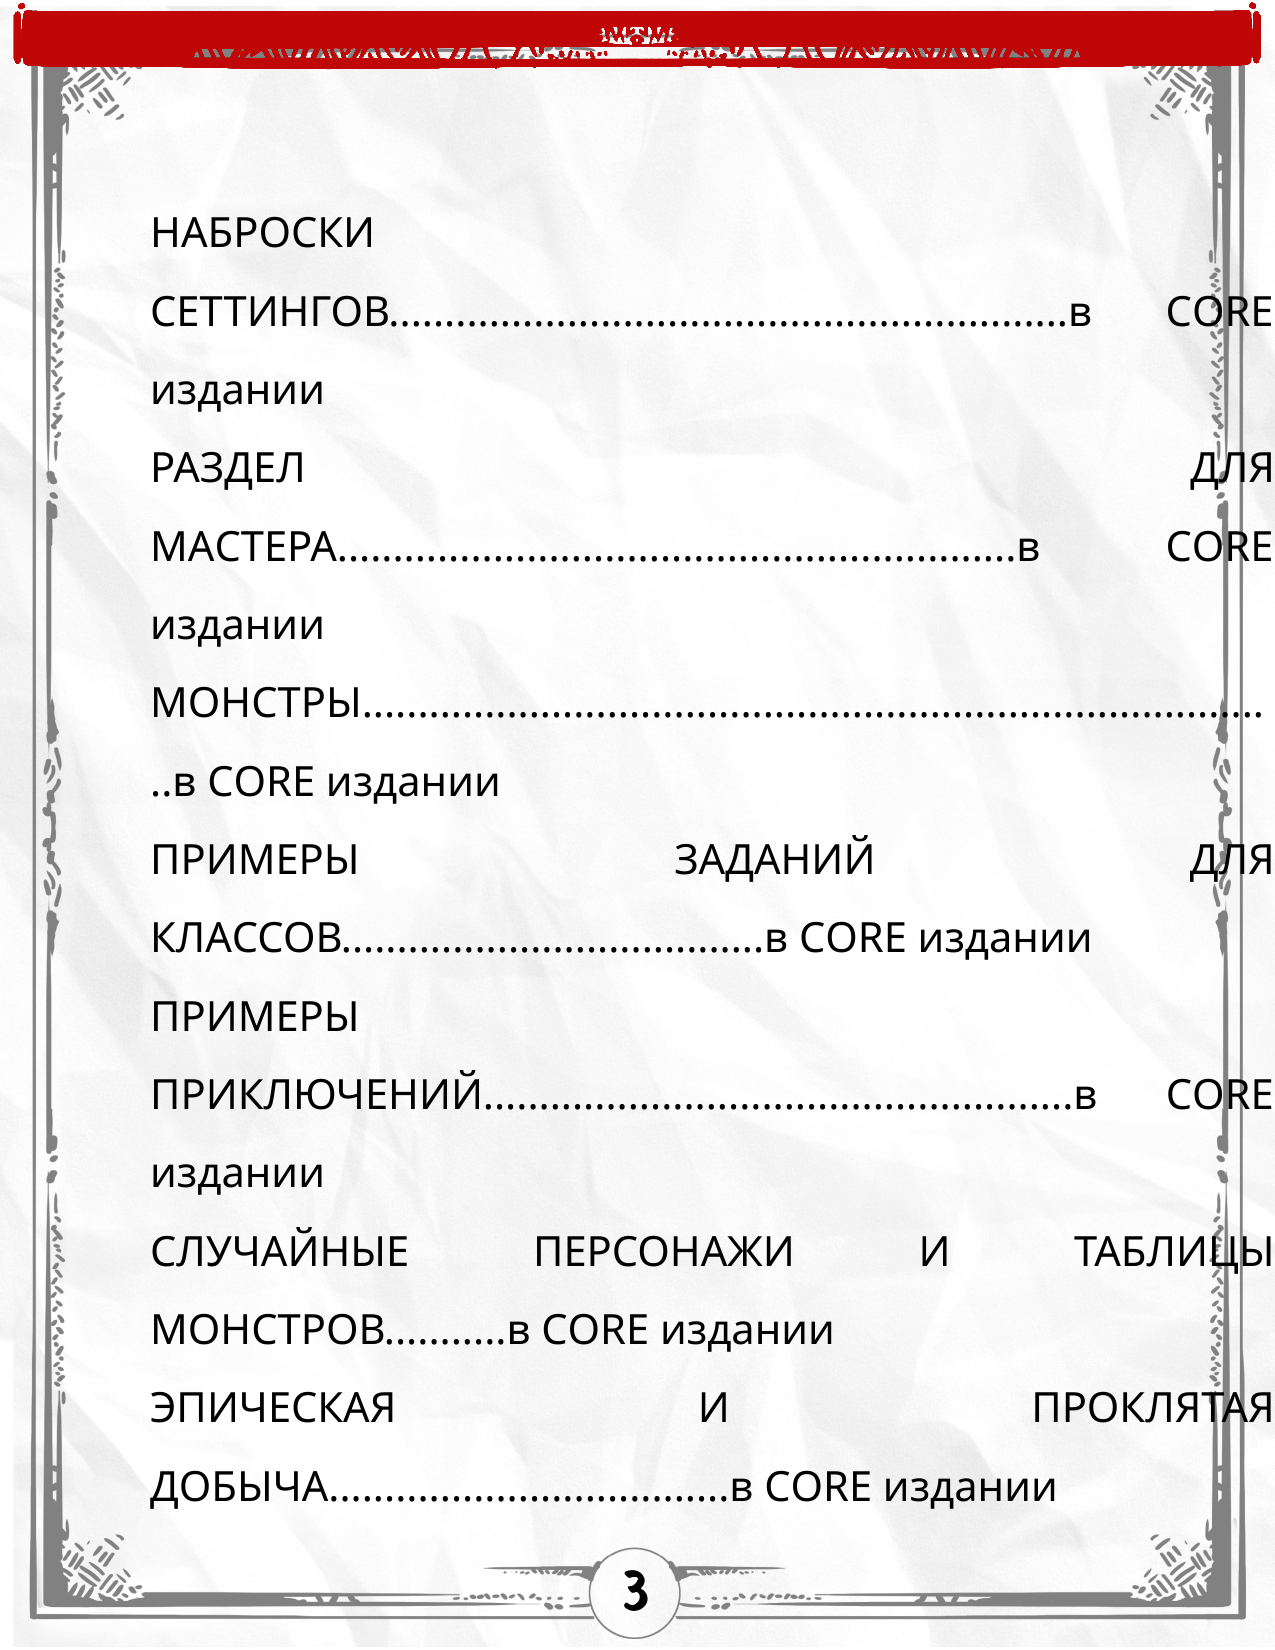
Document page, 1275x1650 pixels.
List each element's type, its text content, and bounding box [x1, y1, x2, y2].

text НАБРОСКИ СЕТТИНГОВ.............................................................в CОRE издании [150, 203, 1275, 416]
text ЭПИЧЕСКАЯ И ПРОКЛЯТАЯ ДОБЫЧА....................................в CОRE издании [150, 1378, 1275, 1513]
text ПРИМЕРЫ ПРИКЛЮЧЕНИЙ.....................................................в CОRE издании [150, 986, 1275, 1200]
picture [0, 0, 1275, 1647]
text МОНСТРЫ...................................................................................в CОRE издании [150, 673, 1275, 808]
text ПРИМЕРЫ ЗАДАНИЙ ДЛЯ КЛАССОВ......................................в CОRE издании [150, 830, 1275, 965]
text СЛУЧАЙНЫЕ ПЕРСОНАЖИ И ТАБЛИЦЫ МОНСТРОВ...........в CОRE издании [150, 1221, 1275, 1356]
text РАЗДЕЛ ДЛЯ МАСТЕРА.............................................................в CОRE издании [150, 438, 1275, 651]
